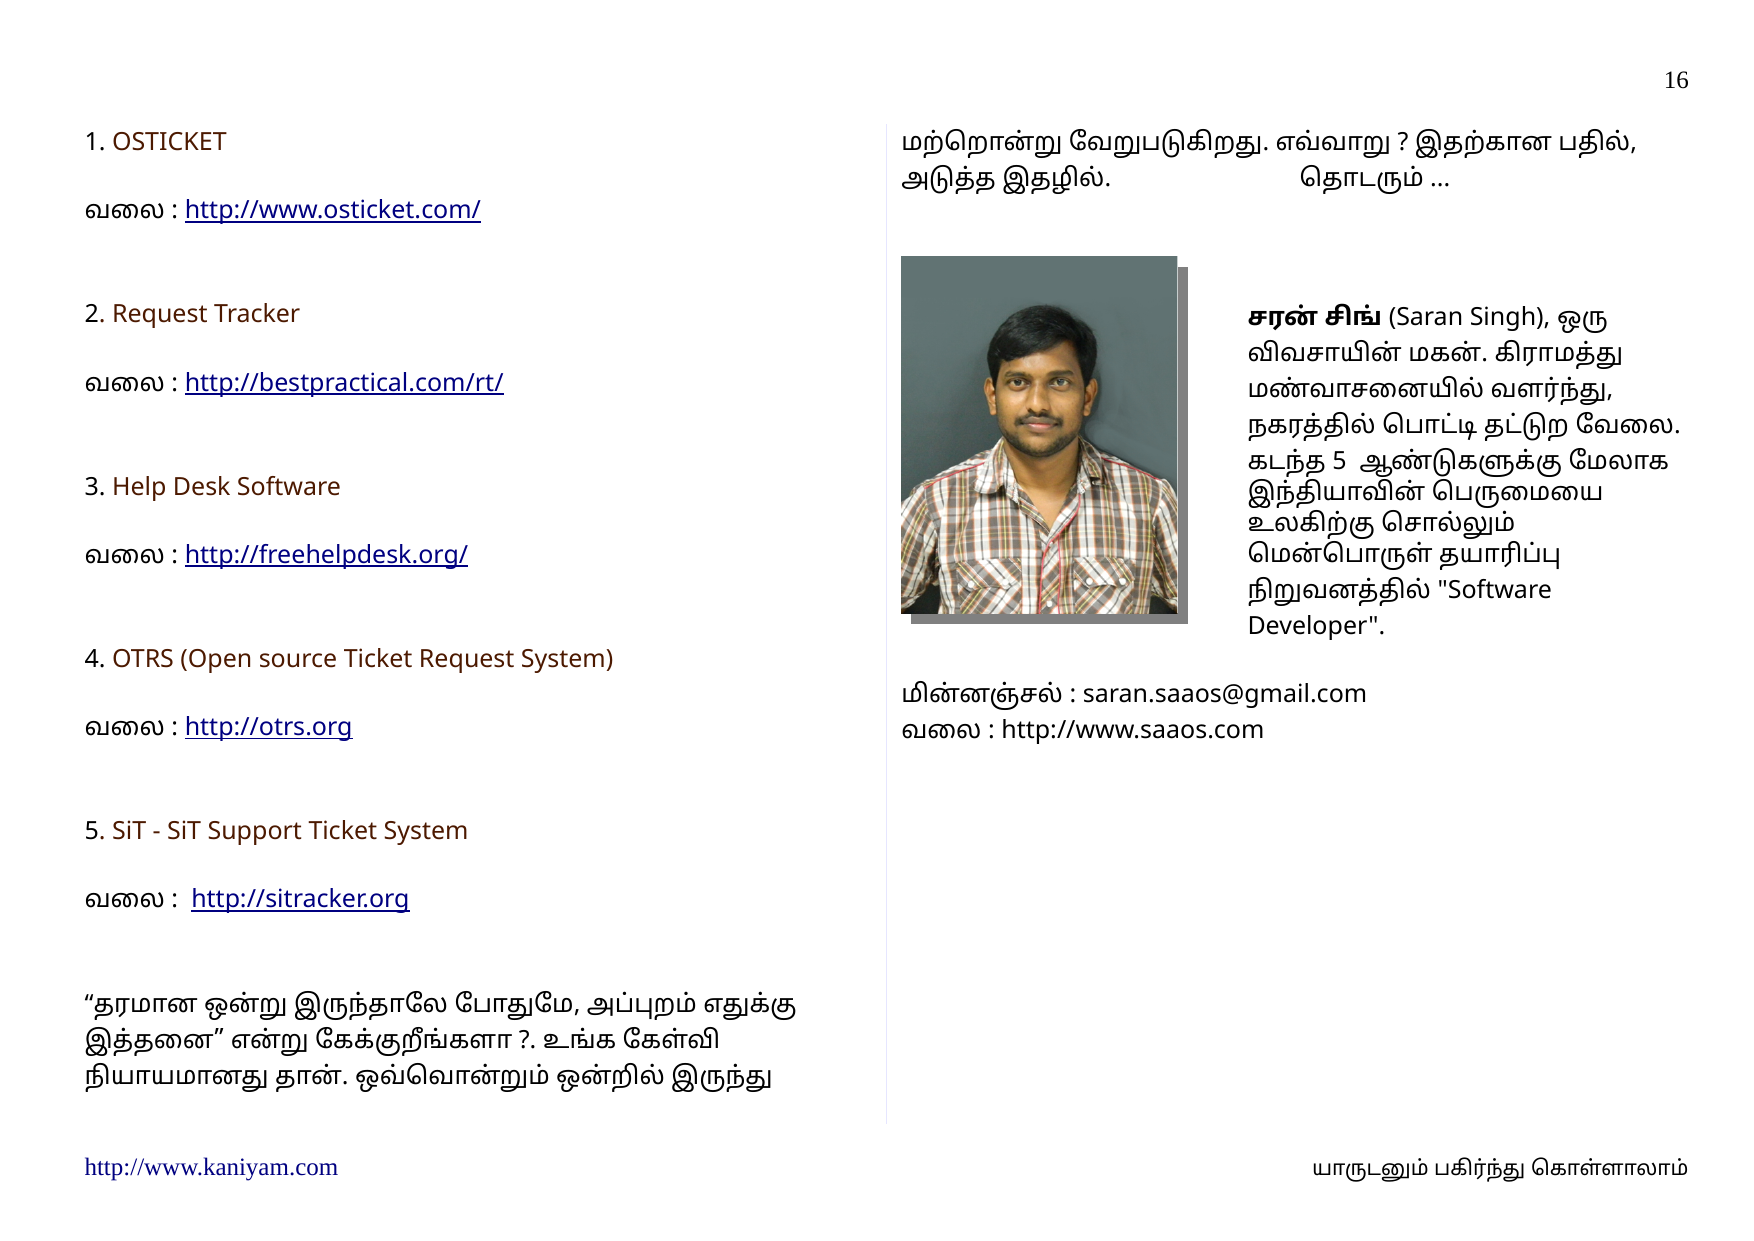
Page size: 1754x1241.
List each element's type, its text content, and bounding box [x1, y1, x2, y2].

text மற்றொன்று வேறுபடுகிறது. எவ்வாறு ? இதற்கான பதில், அடுத்த இதழில். தொடரும் ... [901, 124, 1688, 196]
text 3. Help Desk Software வலை : http://freehelpdesk.org/ [84, 400, 872, 573]
text 1. OSTICKET வலை : http://www.osticket.com/ [84, 124, 872, 228]
text 2. Request Tracker வலை : http://bestpractical.com/rt/ [84, 228, 872, 400]
text 5. SiT - SiT Support Ticket System வலை : http://sitracker.org [84, 745, 872, 917]
text “தரமான ஒன்று இருந்தாலே போதுமே, அப்புறம் எதுக்கு இத்தனை” என்று கேக்குறீங்களா ?. உங்க கேள்வி நியாயமானது தான். ஒவ்வொன்றும் ஒன்றில் இருந்து [84, 917, 872, 1093]
text 4. OTRS (Open source Ticket Request System) வலை : http://otrs.org [84, 573, 872, 745]
picture [901, 256, 1178, 614]
text சரன் சிங் (Saran Singh), ஒரு விவசாயின் மகன். கிராமத்து மண்வாசனையில் வளர்ந்து, நகரத்தில் பொட்டி தட்டுற வேலை. கடந்த 5 ஆண்டுகளுக்கு மேலாக இந்தியாவின் பெருமையை உலகிற்கு சொல்லும் மென்பொருள் தயாரிப்பு நிறுவனத்தில் "Software Developer". மின்னஞ்சல் : saran.saaos@gmail.com வலை : http://www.saaos.com [901, 230, 1688, 776]
